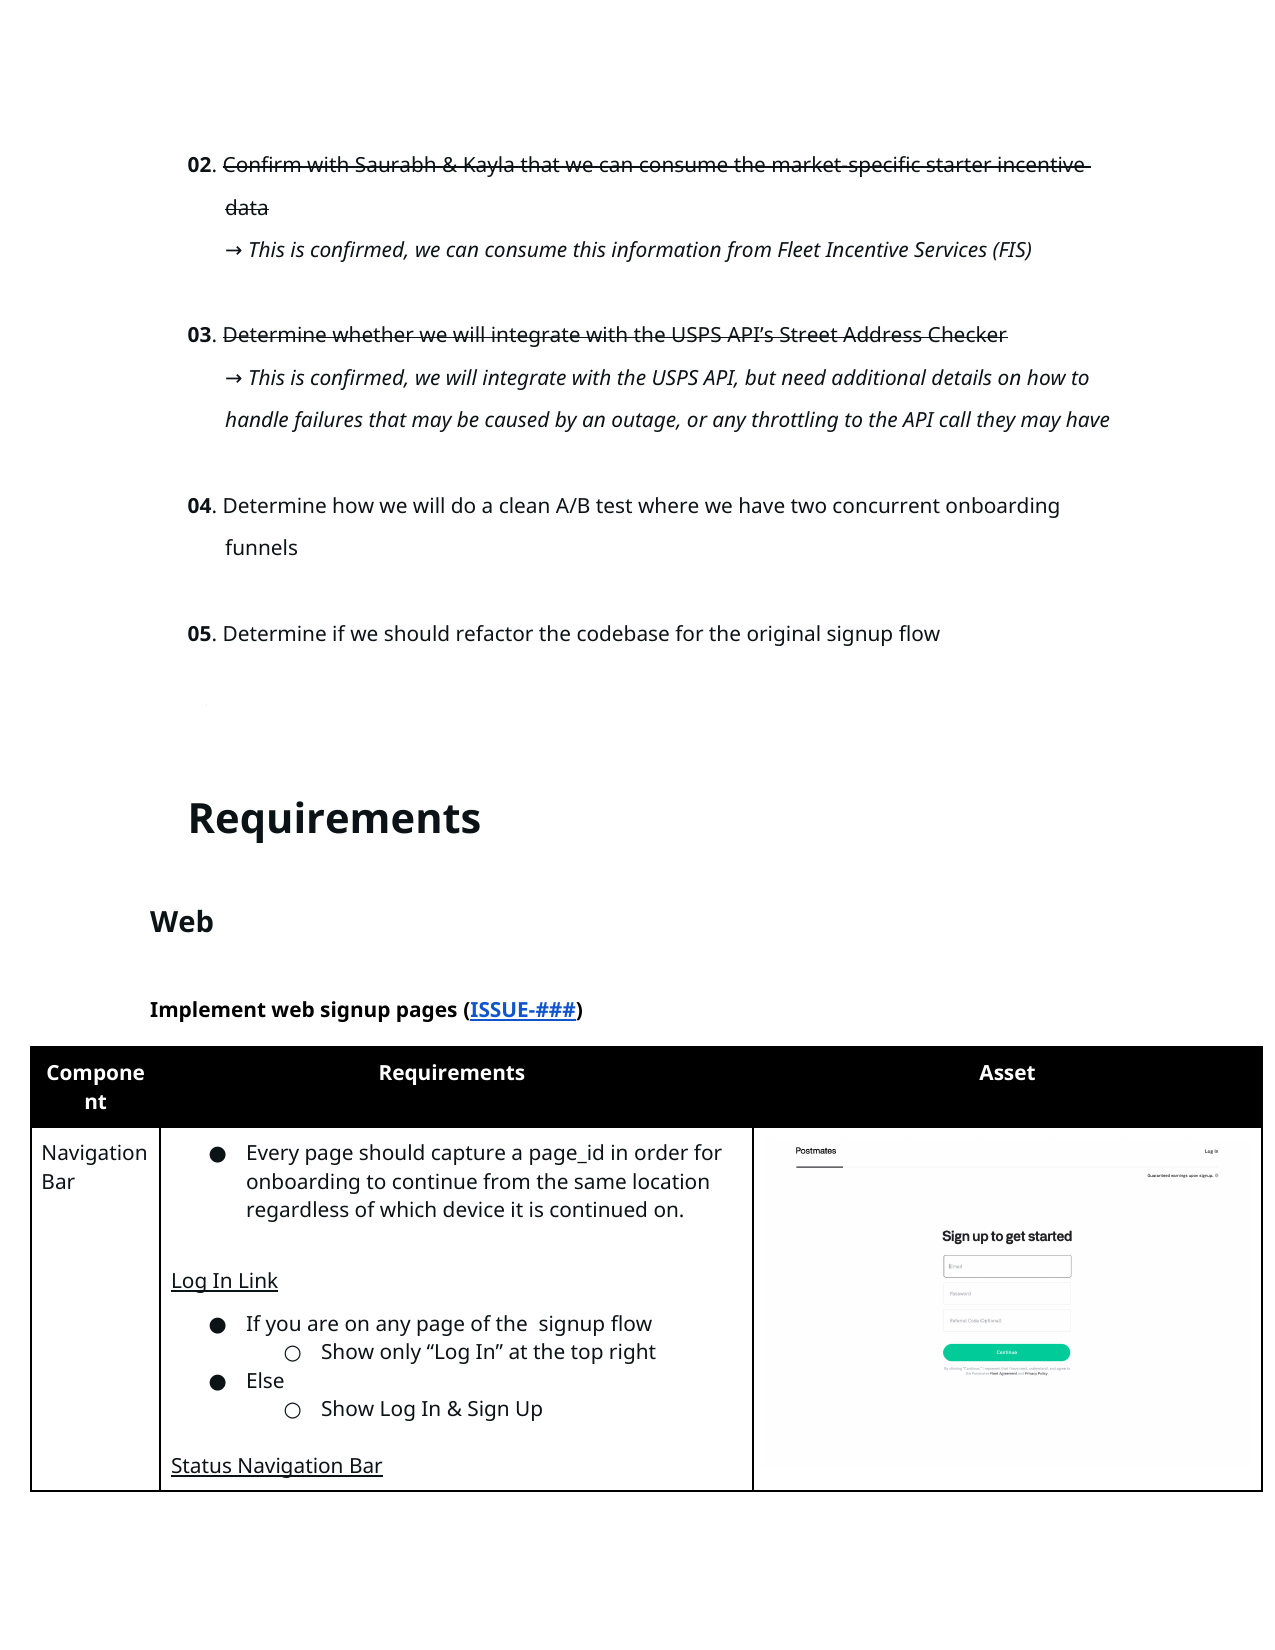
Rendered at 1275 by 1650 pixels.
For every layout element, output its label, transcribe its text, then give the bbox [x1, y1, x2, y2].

subtitle Implement web signup pages (ISSUE-###) [150, 995, 1125, 1023]
table_header Asset [754, 1048, 1261, 1126]
text → This is confirmed, we can consume this information from Fleet Incentive Services (FIS) [187, 235, 1125, 264]
table_cell Every page should capture a page_id in order for onboarding to continue from the same location regardless of which device it is continued on. Log In Link If you are on any page of the signup flow Show only “Log In” at the top right Else Show Log In & Sign Up Status Navigation Bar If you are on any page of the signup flow Show a navigation status bar at the top of the page Use visual increments via a black line denoting the progress in the flow (per design’s specification; see all rows on the right column) Else Do not show Error States N/A [161, 1128, 752, 1490]
picture [763, 1138, 1251, 1468]
text 02. Confirm with Saurabh & Kayla that we can consume the market-specific starter incentive data [187, 150, 1125, 221]
text 04. Determine how we will do a clean A/B test where we have two concurrent onboarding funnels [187, 491, 1125, 562]
table_header Requirements [161, 1048, 752, 1126]
table_cell Navigation Bar [32, 1128, 159, 1490]
text 03. Determine whether we will integrate with the USPS API’s Street Address Checker [187, 320, 1125, 349]
table_header Component [32, 1048, 159, 1126]
subtitle Requirements [187, 789, 1125, 846]
text 05. Determine if we should refactor the codebase for the original signup flow [187, 619, 1125, 647]
subtitle Web [150, 901, 1125, 941]
text → This is confirmed, we will integrate with the USPS API, but need additional details on how to handle failures that may be caused by an outage, or any throttling to the API call they may have [187, 363, 1125, 434]
table_cell [754, 1128, 1261, 1490]
